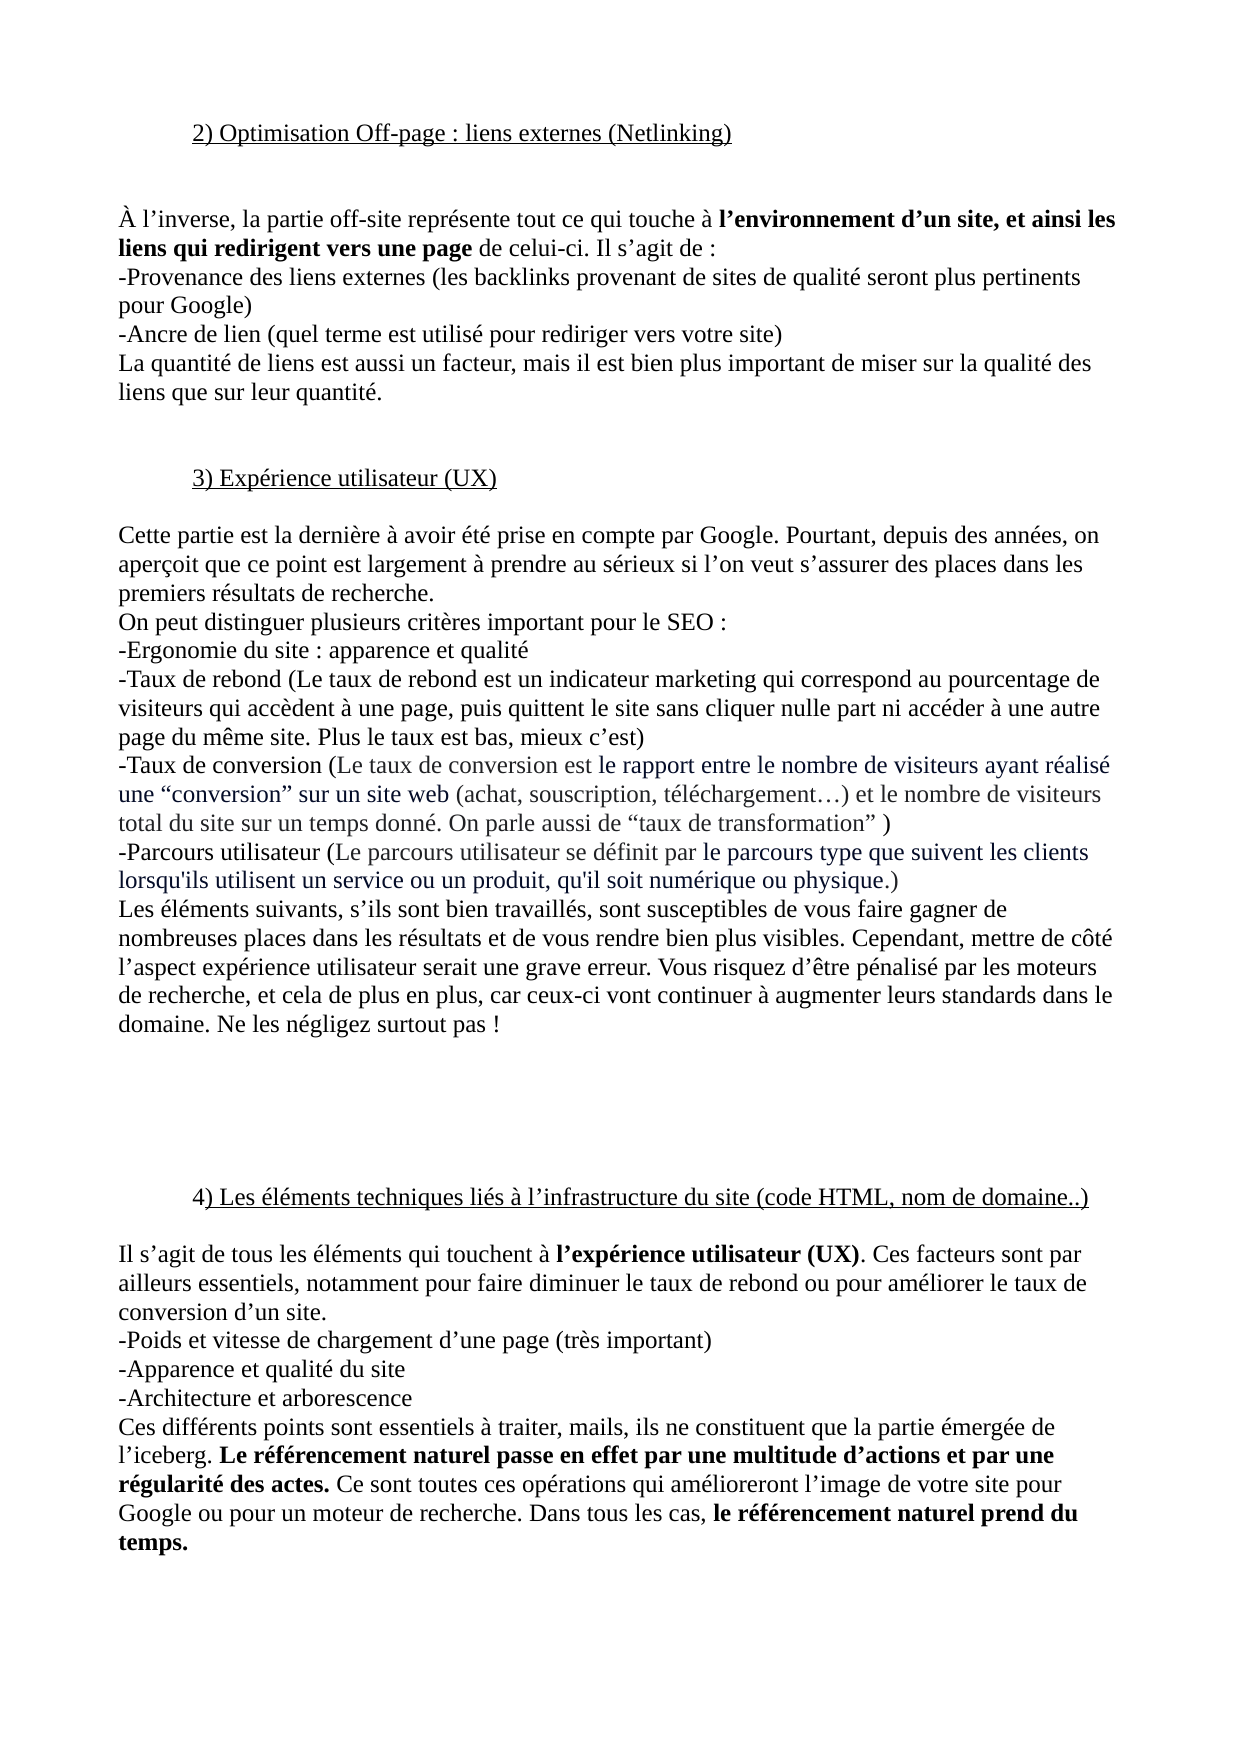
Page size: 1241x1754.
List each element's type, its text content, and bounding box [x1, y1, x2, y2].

text Ces différents points sont essentiels à traiter, mails, ils ne constituent que la partie émergée de l’iceberg. Le référencement naturel passe en effet par une multitude d’actions et par une régularité des actes. Ce sont toutes ces opérations qui amélioreront l’image de votre site pour Google ou pour un moteur de recherche. Dans tous les cas, le référencement naturel prend du temps. [118, 1412, 1122, 1556]
list -Parcours utilisateur (Le parcours utilisateur se définit par le parcours type que suivent les clients lorsqu'ils utilisent un service ou un produit, qu'il soit numérique ou physique.) [118, 837, 1122, 894]
list -Ancre de lien (quel terme est utilisé pour rediriger vers votre site) [118, 319, 1122, 348]
text 2) Optimisation Off-page : liens externes (Netlinking) [118, 118, 1122, 147]
text Cette partie est la dernière à avoir été prise en compte par Google. Pourtant, depuis des années, on aperçoit que ce point est largement à prendre au sérieux si l’on veut s’assurer des places dans les premiers résultats de recherche. [118, 521, 1122, 607]
list -Taux de conversion (Le taux de conversion est le rapport entre le nombre de visiteurs ayant réalisé une “conversion” sur un site web (achat, souscription, téléchargement…) et le nombre de visiteurs total du site sur un temps donné. On parle aussi de “taux de transformation” ) [118, 751, 1122, 837]
list -Taux de rebond (Le taux de rebond est un indicateur marketing qui correspond au pourcentage de visiteurs qui accèdent à une page, puis quittent le site sans cliquer nulle part ni accéder à une autre page du même site. Plus le taux est bas, mieux c’est) [118, 664, 1122, 751]
text À l’inverse, la partie off-site représente tout ce qui touche à l’environnement d’un site, et ainsi les liens qui redirigent vers une page de celui-ci. Il s’agit de : [118, 204, 1122, 262]
list -Apparence et qualité du site [118, 1354, 1122, 1383]
text La quantité de liens est aussi un facteur, mais il est bien plus important de miser sur la qualité des liens que sur leur quantité. [118, 348, 1122, 406]
list -Poids et vitesse de chargement d’une page (très important) [118, 1326, 1122, 1354]
text On peut distinguer plusieurs critères important pour le SEO : [118, 607, 1122, 636]
text Il s’agit de tous les éléments qui touchent à l’expérience utilisateur (UX). Ces facteurs sont par ailleurs essentiels, notamment pour faire diminuer le taux de rebond ou pour améliorer le taux de conversion d’un site. [118, 1211, 1122, 1326]
text 4) Les éléments techniques liés à l’infrastructure du site (code HTML, nom de domaine..) [118, 1182, 1122, 1211]
text Les éléments suivants, s’ils sont bien travaillés, sont susceptibles de vous faire gagner de nombreuses places dans les résultats et de vous rendre bien plus visibles. Cependant, mettre de côté l’aspect expérience utilisateur serait une grave erreur. Vous risquez d’être pénalisé par les moteurs de recherche, et cela de plus en plus, car ceux-ci vont continuer à augmenter leurs standards dans le domaine. Ne les négligez surtout pas ! [118, 894, 1122, 1038]
list -Provenance des liens externes (les backlinks provenant de sites de qualité seront plus pertinents pour Google) [118, 262, 1122, 319]
text 3) Expérience utilisateur (UX) [118, 463, 1122, 492]
list -Ergonomie du site : apparence et qualité [118, 636, 1122, 664]
list -Architecture et arborescence [118, 1383, 1122, 1412]
